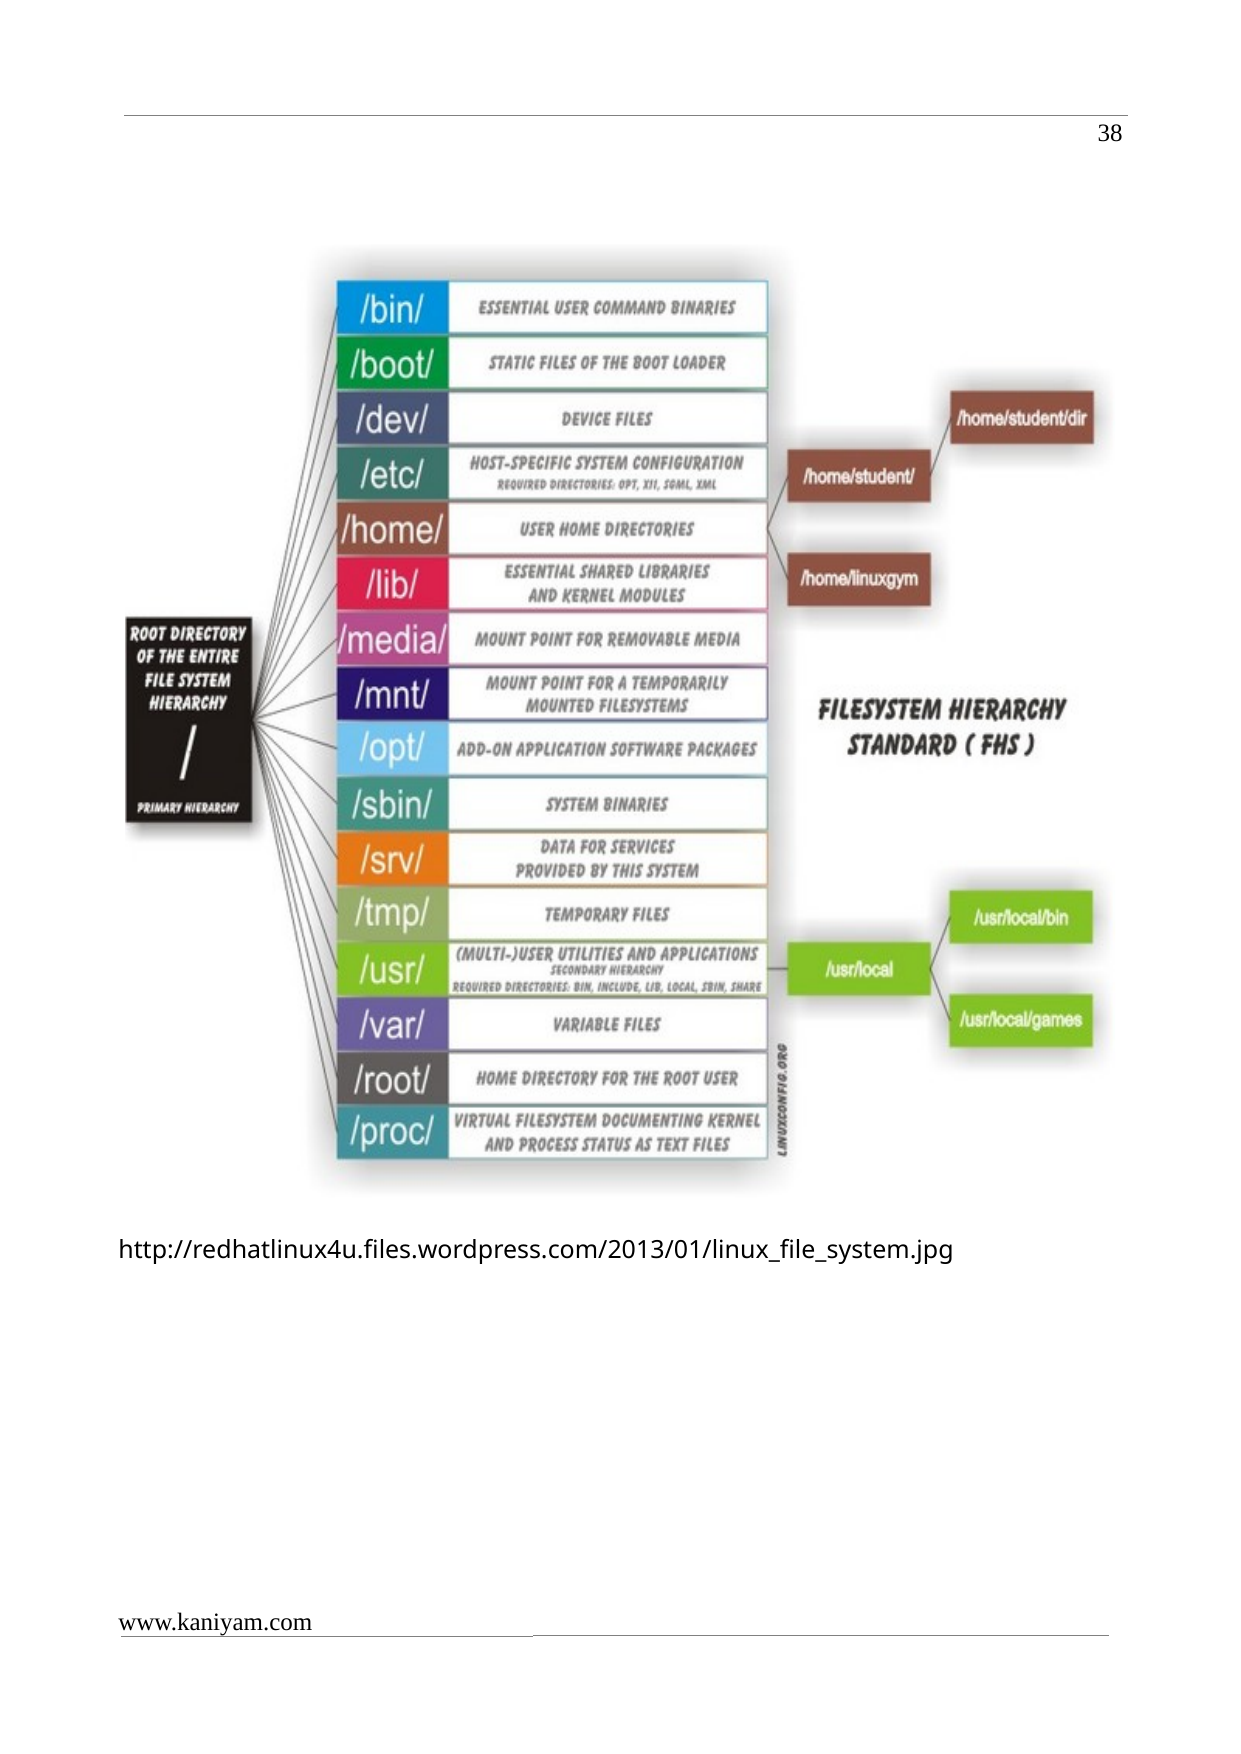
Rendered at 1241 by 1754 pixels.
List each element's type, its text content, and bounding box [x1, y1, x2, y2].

picture [125, 244, 1116, 1198]
text http://redhatlinux4u.files.wordpress.com/2013/01/linux_file_system.jpg [118, 1232, 1122, 1305]
